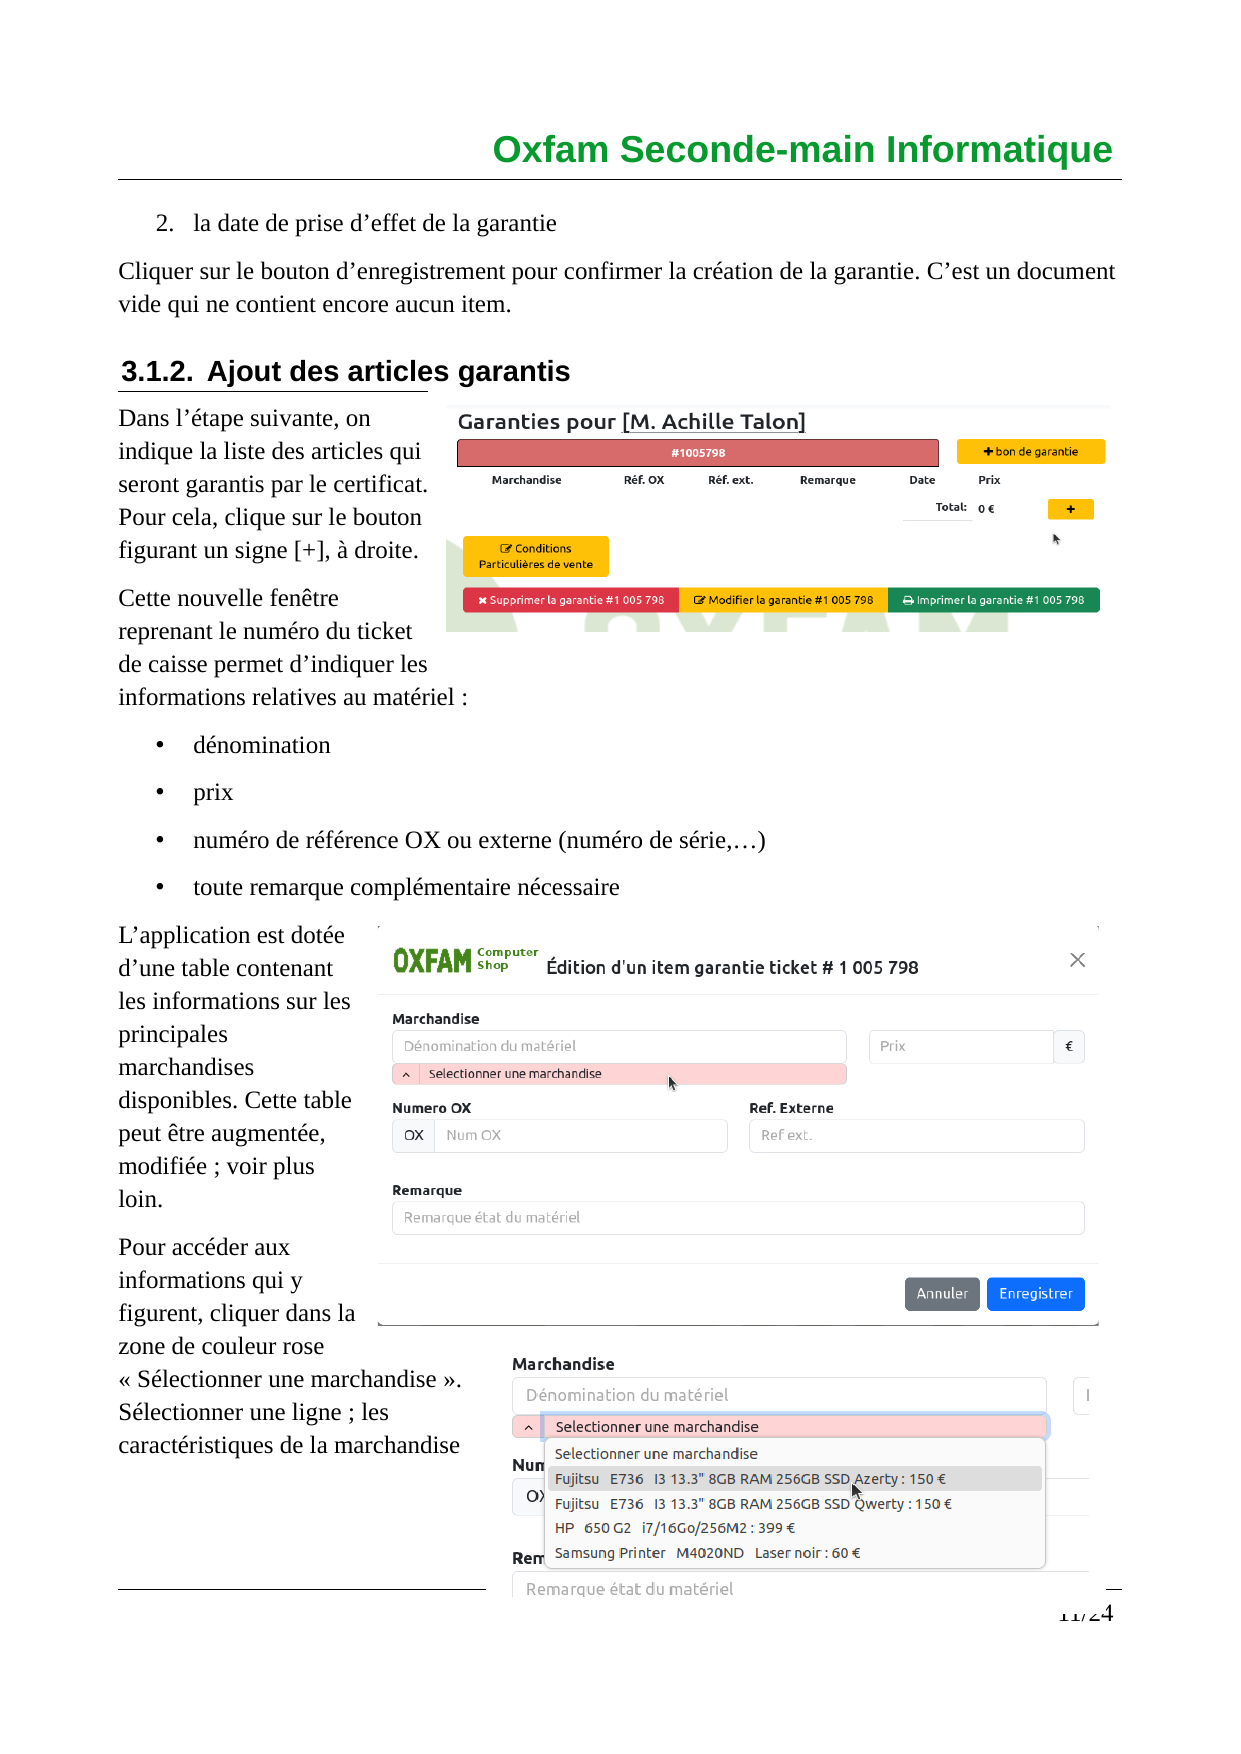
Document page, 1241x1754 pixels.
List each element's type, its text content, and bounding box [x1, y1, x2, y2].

text Cette nouvelle fenêtre reprenant le numéro du ticket de caisse permet d’indiquer les informations relatives au matériel : [118, 583, 1122, 711]
text L’application est dotée d’une table contenant les informations sur les principales marchandises disponibles. Cette table peut être augmentée, modifiée ; voir plus loin. [118, 909, 1122, 1343]
picture [504, 1353, 1089, 1597]
list toute remarque complémentaire nécessaire [156, 872, 1122, 901]
text Pour accéder aux informations qui y figurent, cliquer dans la zone de couleur rose « Sélectionner une marchandise ». Sélectionner une ligne ; les caractéristiques de la marchandise [118, 1232, 1122, 1614]
picture [446, 405, 1111, 632]
picture [377, 926, 1099, 1326]
text Dans l’étape suivante, on indique la liste des articles qui seront garantis par le certificat. Pour cela, clique sur le bouton figurant un signe [+], à droite. [118, 403, 428, 564]
list la date de prise d’effet de la garantie [156, 208, 1122, 237]
list dénomination [156, 730, 1122, 758]
list prix [156, 777, 1122, 806]
text Cliquer sur le bouton d’enregistrement pour confirmer la création de la garantie. C’est un document vide qui ne contient encore aucun item. [118, 256, 1122, 318]
subtitle Ajout des articles garantis [118, 351, 1128, 649]
list numéro de référence OX ou externe (numéro de série,…) [156, 825, 1122, 854]
